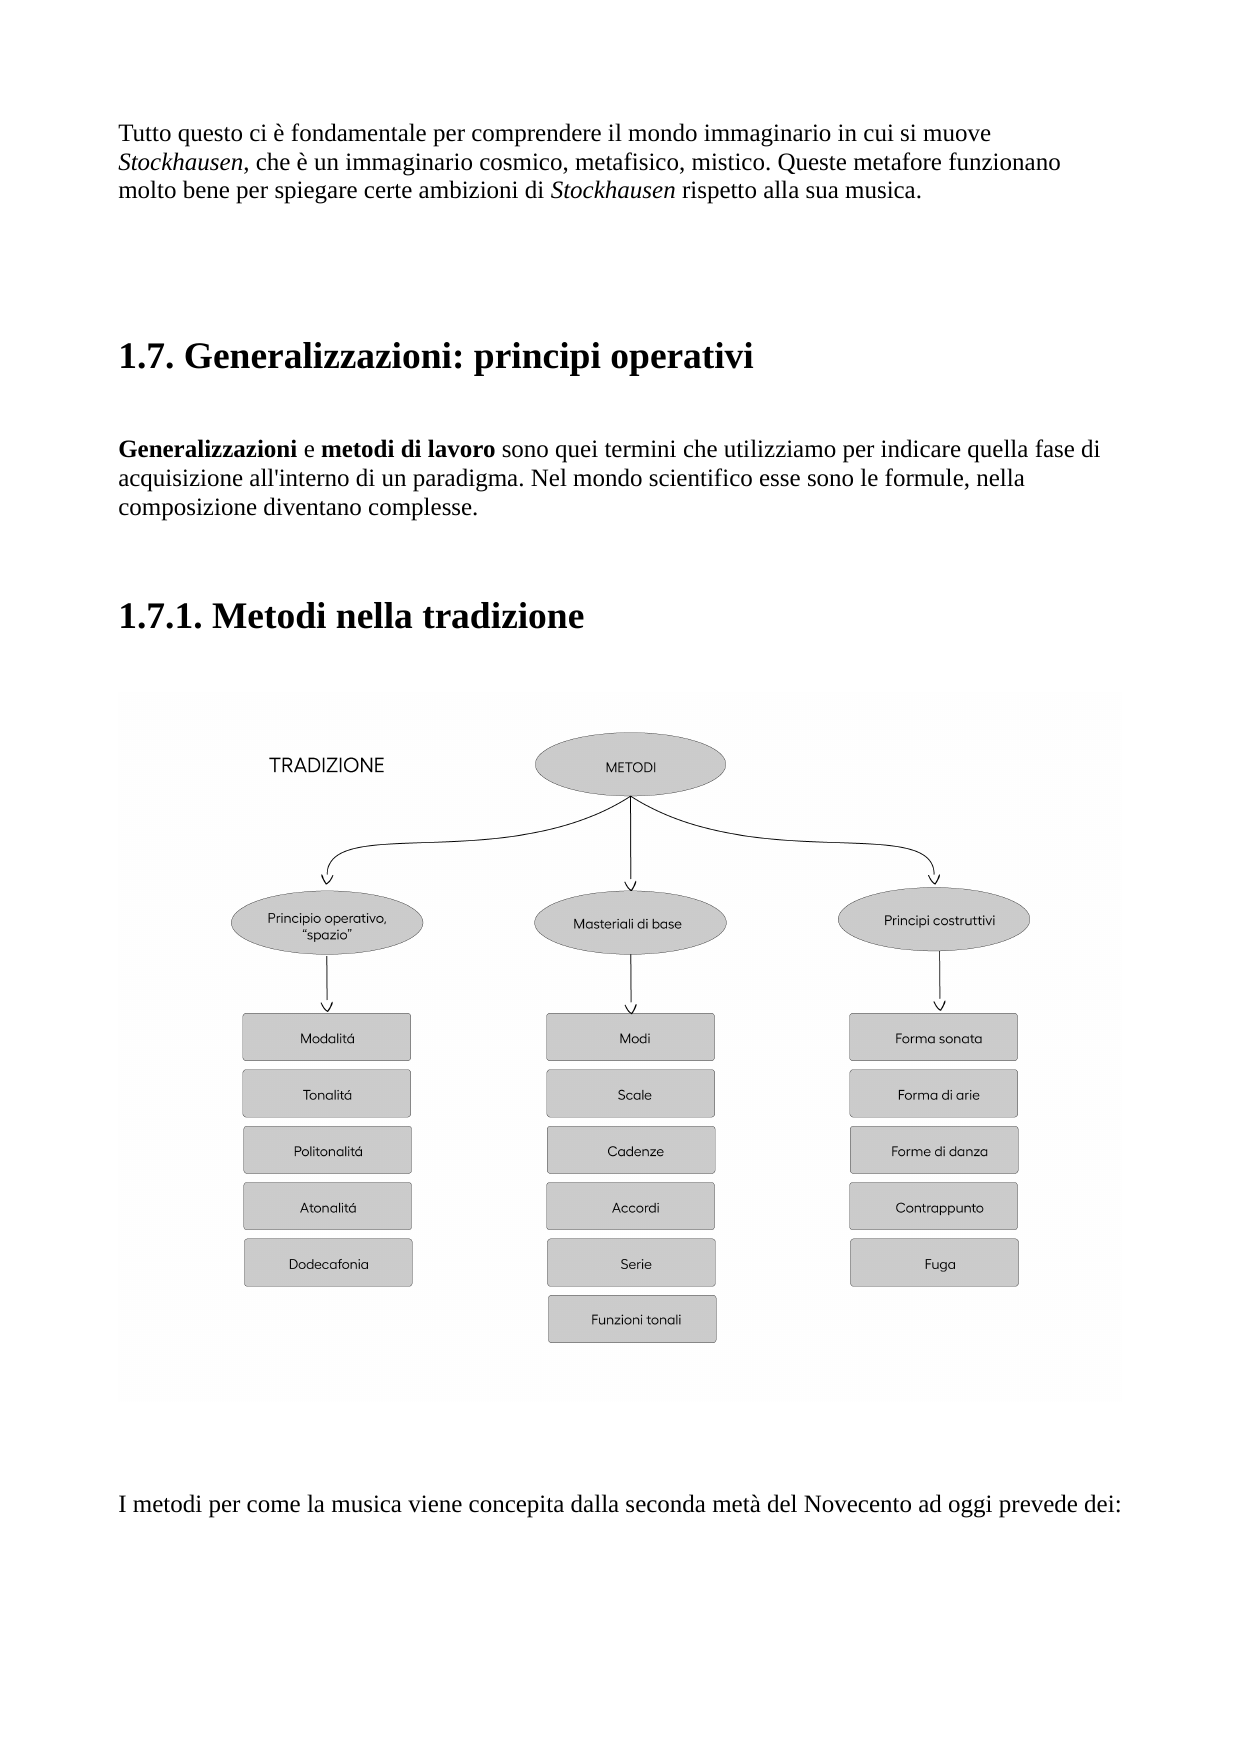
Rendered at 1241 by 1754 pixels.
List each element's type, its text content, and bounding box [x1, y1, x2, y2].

text I metodi per come la musica viene concepita dalla seconda metà del Novecento ad oggi prevede dei: [118, 1489, 1122, 1517]
text 1.7. Generalizzazioni: principi operativi [118, 334, 1122, 377]
subtitle 1.7.1. Metodi nella tradizione [118, 593, 1122, 636]
picture [118, 692, 1123, 1402]
text Generalizzazioni e metodi di lavoro sono quei termini che utilizziamo per indicare quella fase di acquisizione all'interno di un paradigma. Nel mondo scientifico esse sono le formule, nella composizione diventano complesse. [118, 434, 1122, 521]
text Tutto questo ci è fondamentale per comprendere il mondo immaginario in cui si muove Stockhausen, che è un immaginario cosmico, metafisico, mistico. Queste metafore funzionano molto bene per spiegare certe ambizioni di Stockhausen rispetto alla sua musica. [118, 118, 1122, 204]
